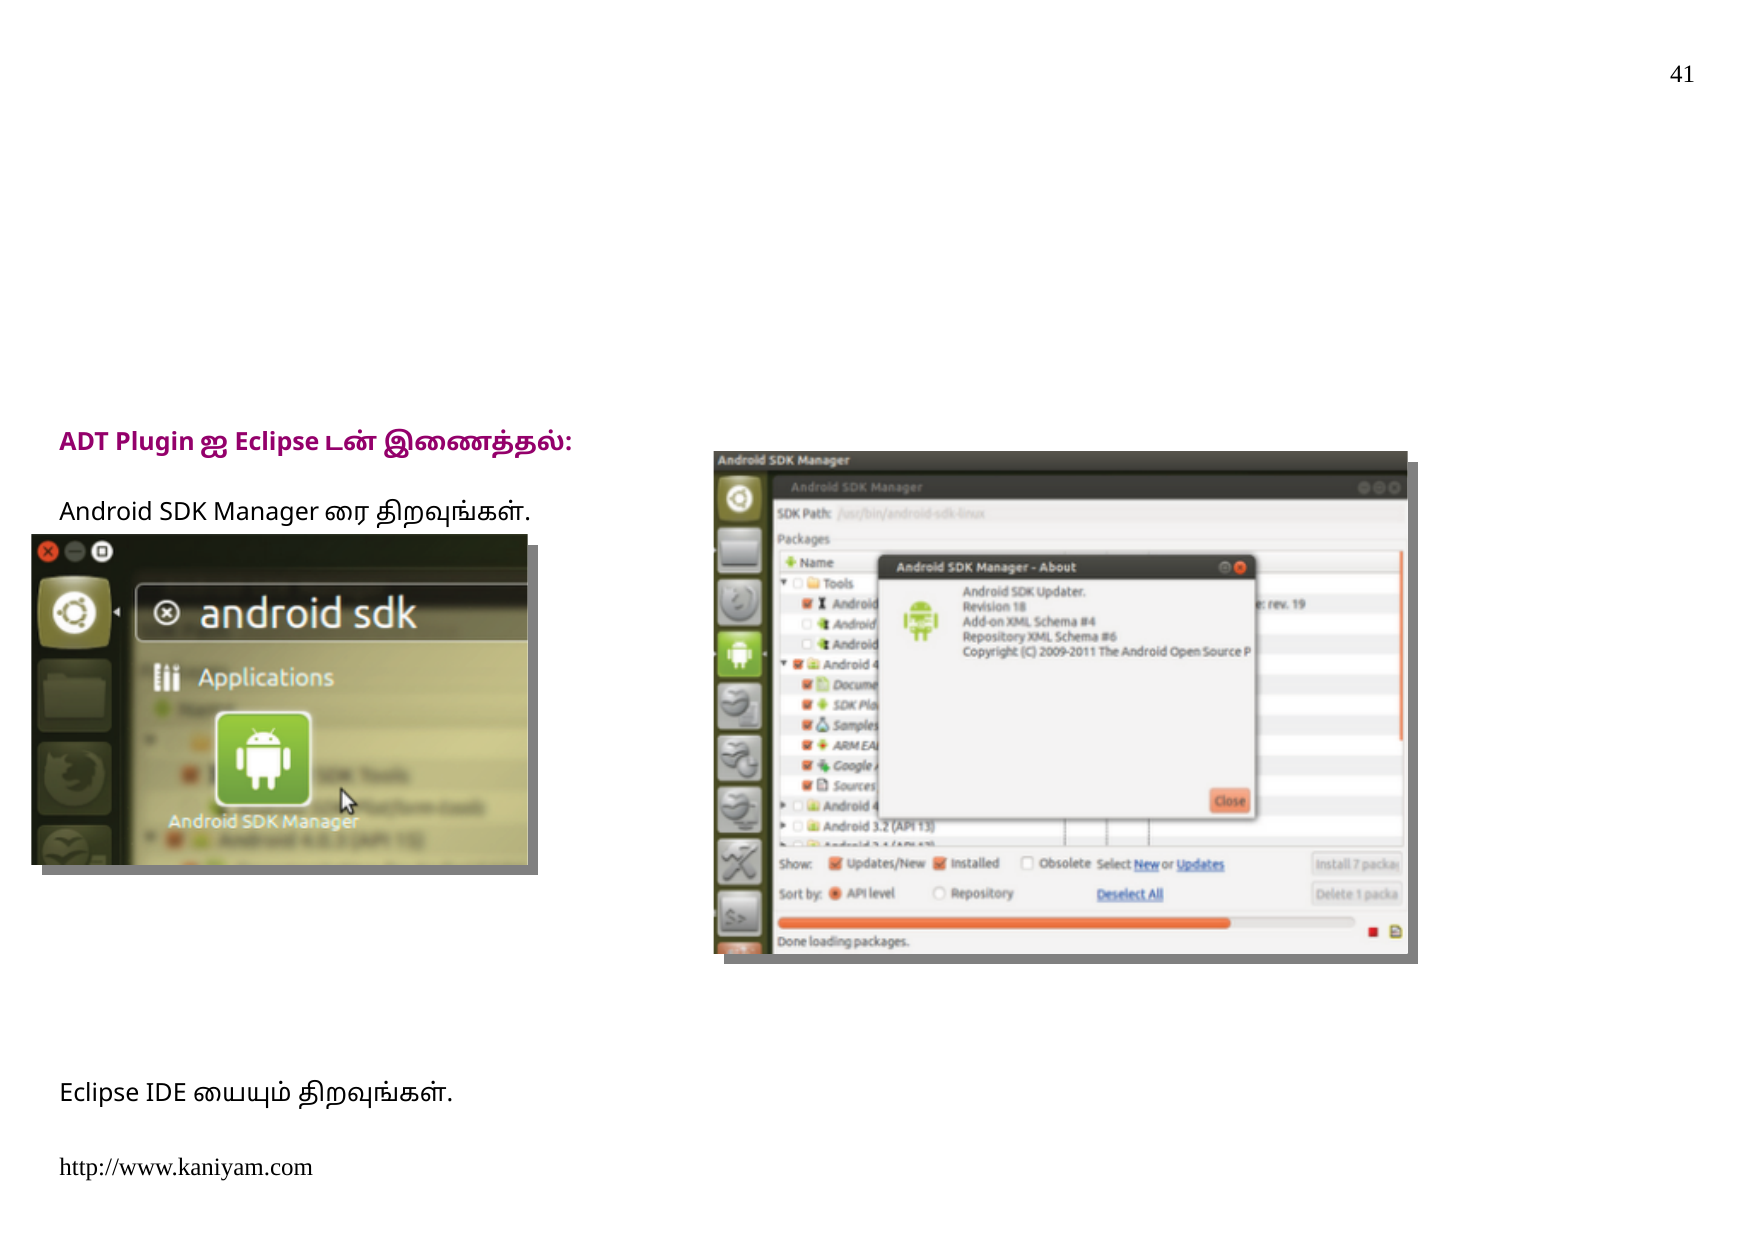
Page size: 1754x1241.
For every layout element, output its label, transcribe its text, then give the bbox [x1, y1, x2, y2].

text ADT Pluginஐ Eclipseடன் இணைத்தல்: [59, 424, 1695, 460]
text Android SDK Managerரை திறவுங்கள். [59, 494, 713, 530]
text Eclipse IDE யையும் திறவுங்கள். [59, 1075, 1695, 1111]
text [1418, 494, 1695, 530]
picture [31, 534, 528, 865]
